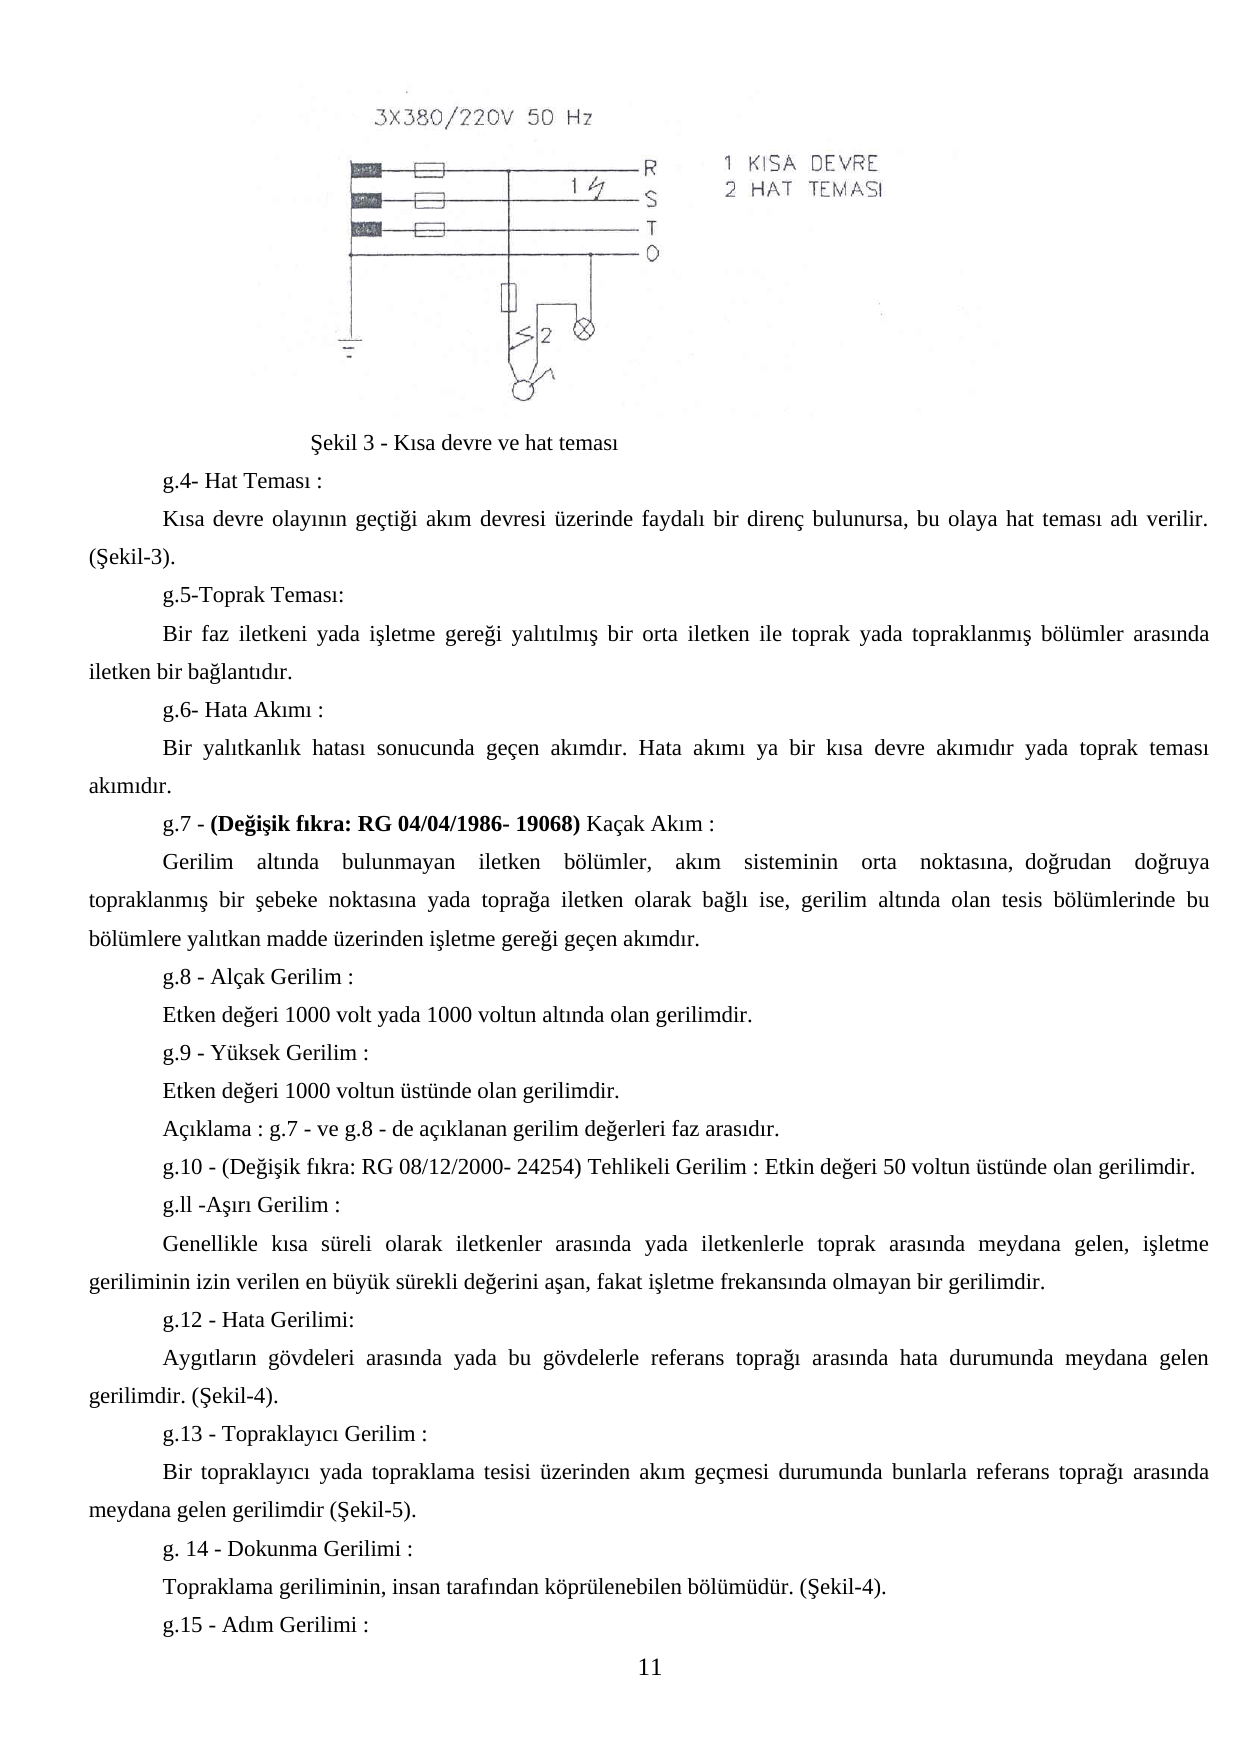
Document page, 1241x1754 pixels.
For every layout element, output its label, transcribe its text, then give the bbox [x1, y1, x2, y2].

text g.7 - (Değişik fıkra: RG 04/04/1986- 19068) Kaçak Akım : [88, 811, 1211, 837]
text Gerilim altında bulunmayan iletken bölümler, akım sisteminin orta noktasına, doğrudan doğruya topraklanmış bir şebeke noktasına yada toprağa iletken olarak bağlı ise, gerilim altında olan tesis bölümlerinde bu bölümlere yalıtkan madde üzerinden işletme gereği geçen akımdır. [88, 849, 1211, 951]
text g.6- Hata Akımı : [88, 697, 1211, 722]
text Bir topraklayıcı yada topraklama tesisi üzerinden akım geçmesi durumunda bunlarla referans toprağı arasında meydana gelen gerilimdir (Şekil-5). [88, 1459, 1211, 1523]
text g.15 - Adım Gerilimi : [88, 1612, 1211, 1637]
text Bir faz iletkeni yada işletme gereği yalıtılmış bir orta iletken ile toprak yada topraklanmış bölümler arasında iletken bir bağlantıdır. [88, 621, 1211, 684]
picture [250, 83, 1001, 418]
text g.12 - Hata Gerilimi: [88, 1307, 1211, 1332]
text g. 14 - Dokunma Gerilimi : [88, 1536, 1211, 1561]
text Şekil 3 - Kısa devre ve hat teması [88, 77, 1211, 455]
text g.8 - Alçak Gerilim : [88, 964, 1211, 989]
text g.4- Hat Teması : [88, 468, 1211, 493]
text Etken değeri 1000 voltun üstünde olan gerilimdir. [88, 1078, 1211, 1103]
text g.9 - Yüksek Gerilim : [88, 1040, 1211, 1065]
text Etken değeri 1000 volt yada 1000 voltun altında olan gerilimdir. [88, 1002, 1211, 1027]
text Kısa devre olayının geçtiği akım devresi üzerinde faydalı bir direnç bulunursa, bu olaya hat teması adı verilir. (Şekil-3). [88, 506, 1211, 570]
text g.10 - (Değişik fıkra: RG 08/12/2000- 24254) Tehlikeli Gerilim : Etkin değeri 50 voltun üstünde olan gerilimdir. [88, 1154, 1211, 1180]
text g.ll -Aşırı Gerilim : [88, 1192, 1211, 1218]
text g.5-Toprak Teması: [88, 582, 1211, 608]
text Bir yalıtkanlık hatası sonucunda geçen akımdır. Hata akımı ya bir kısa devre akımıdır yada toprak teması akımıdır. [88, 735, 1211, 798]
text Topraklama geriliminin, insan tarafından köprülenebilen bölümüdür. (Şekil-4). [88, 1574, 1211, 1599]
text Açıklama : g.7 - ve g.8 - de açıklanan gerilim değerleri faz arasıdır. [88, 1116, 1211, 1142]
text g.13 - Topraklayıcı Gerilim : [88, 1421, 1211, 1447]
text Genellikle kısa süreli olarak iletkenler arasında yada iletkenlerle toprak arasında meydana gelen, işletme geriliminin izin verilen en büyük sürekli değerini aşan, fakat işletme frekansında olmayan bir gerilimdir. [88, 1231, 1211, 1294]
text Aygıtların gövdeleri arasında yada bu gövdelerle referans toprağı arasında hata durumunda meydana gelen gerilimdir. (Şekil-4). [88, 1345, 1211, 1408]
